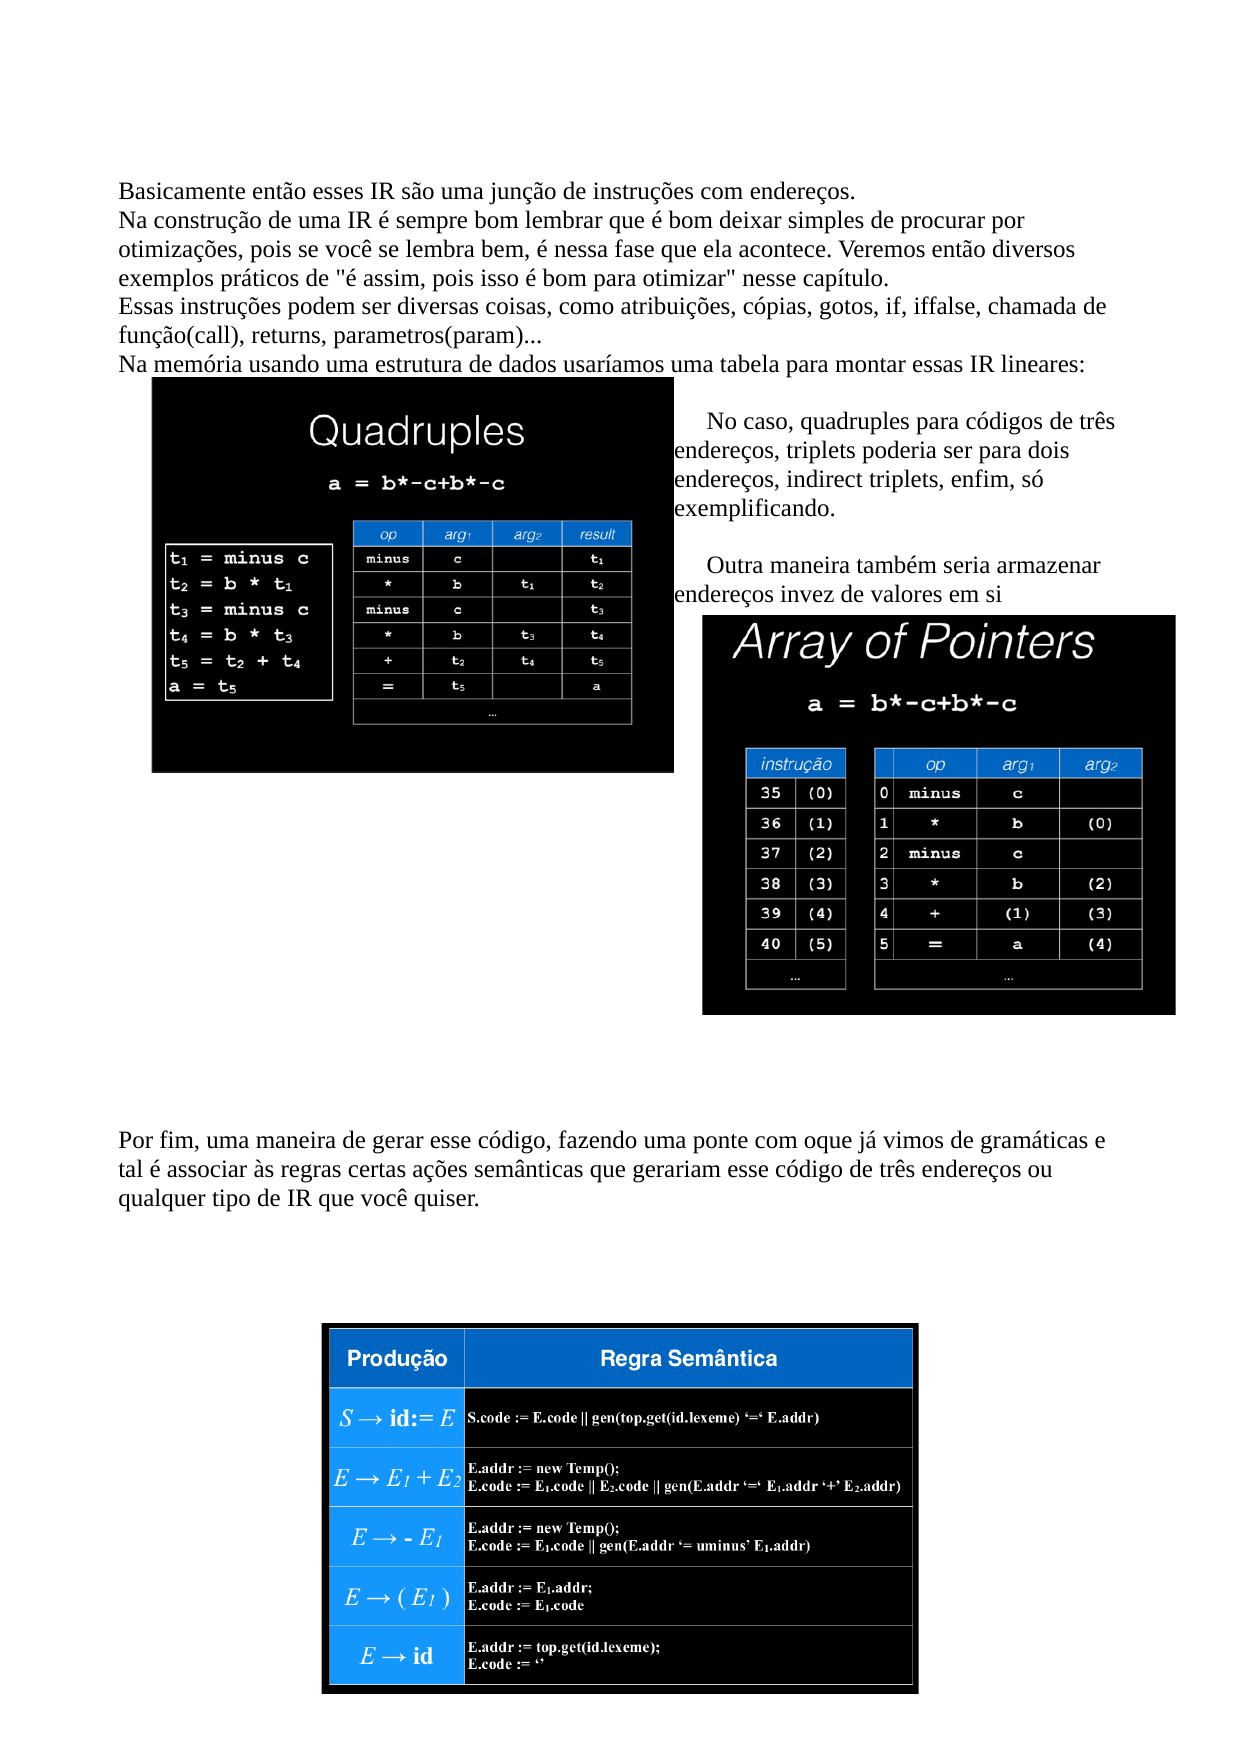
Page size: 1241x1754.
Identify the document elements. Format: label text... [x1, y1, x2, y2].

picture [151, 377, 674, 773]
text No caso, quadruples para códigos de três endereços, triplets poderia ser para dois endereços, indirect triplets, enfim, só exemplificando. [674, 406, 1122, 521]
text [118, 406, 151, 521]
text Outra maneira também seria armazenar endereços invez de valores em si [674, 550, 1122, 608]
picture [702, 615, 1176, 1015]
text Essas instruções podem ser diversas coisas, como atribuições, cópias, gotos, if, iffalse, chamada de função(call), returns, parametros(param)... [118, 291, 1122, 349]
text Na memória usando uma estrutura de dados usaríamos uma tabela para montar essas IR lineares: [118, 349, 1122, 378]
picture [321, 1323, 919, 1694]
text Por fim, uma maneira de gerar esse código, fazendo uma ponte com oque já vimos de gramáticas e tal é associar às regras certas ações semânticas que gerariam esse código de três endereços ou qualquer tipo de IR que você quiser. [118, 1125, 1122, 1211]
text Basicamente então esses IR são uma junção de instruções com endereços. [118, 176, 1122, 205]
text [118, 550, 151, 608]
text Na construção de uma IR é sempre bom lembrar que é bom deixar simples de procurar por otimizações, pois se você se lembra bem, é nessa fase que ela acontece. Veremos então diversos exemplos práticos de "é assim, pois isso é bom para otimizar" nesse capítulo. [118, 205, 1122, 291]
